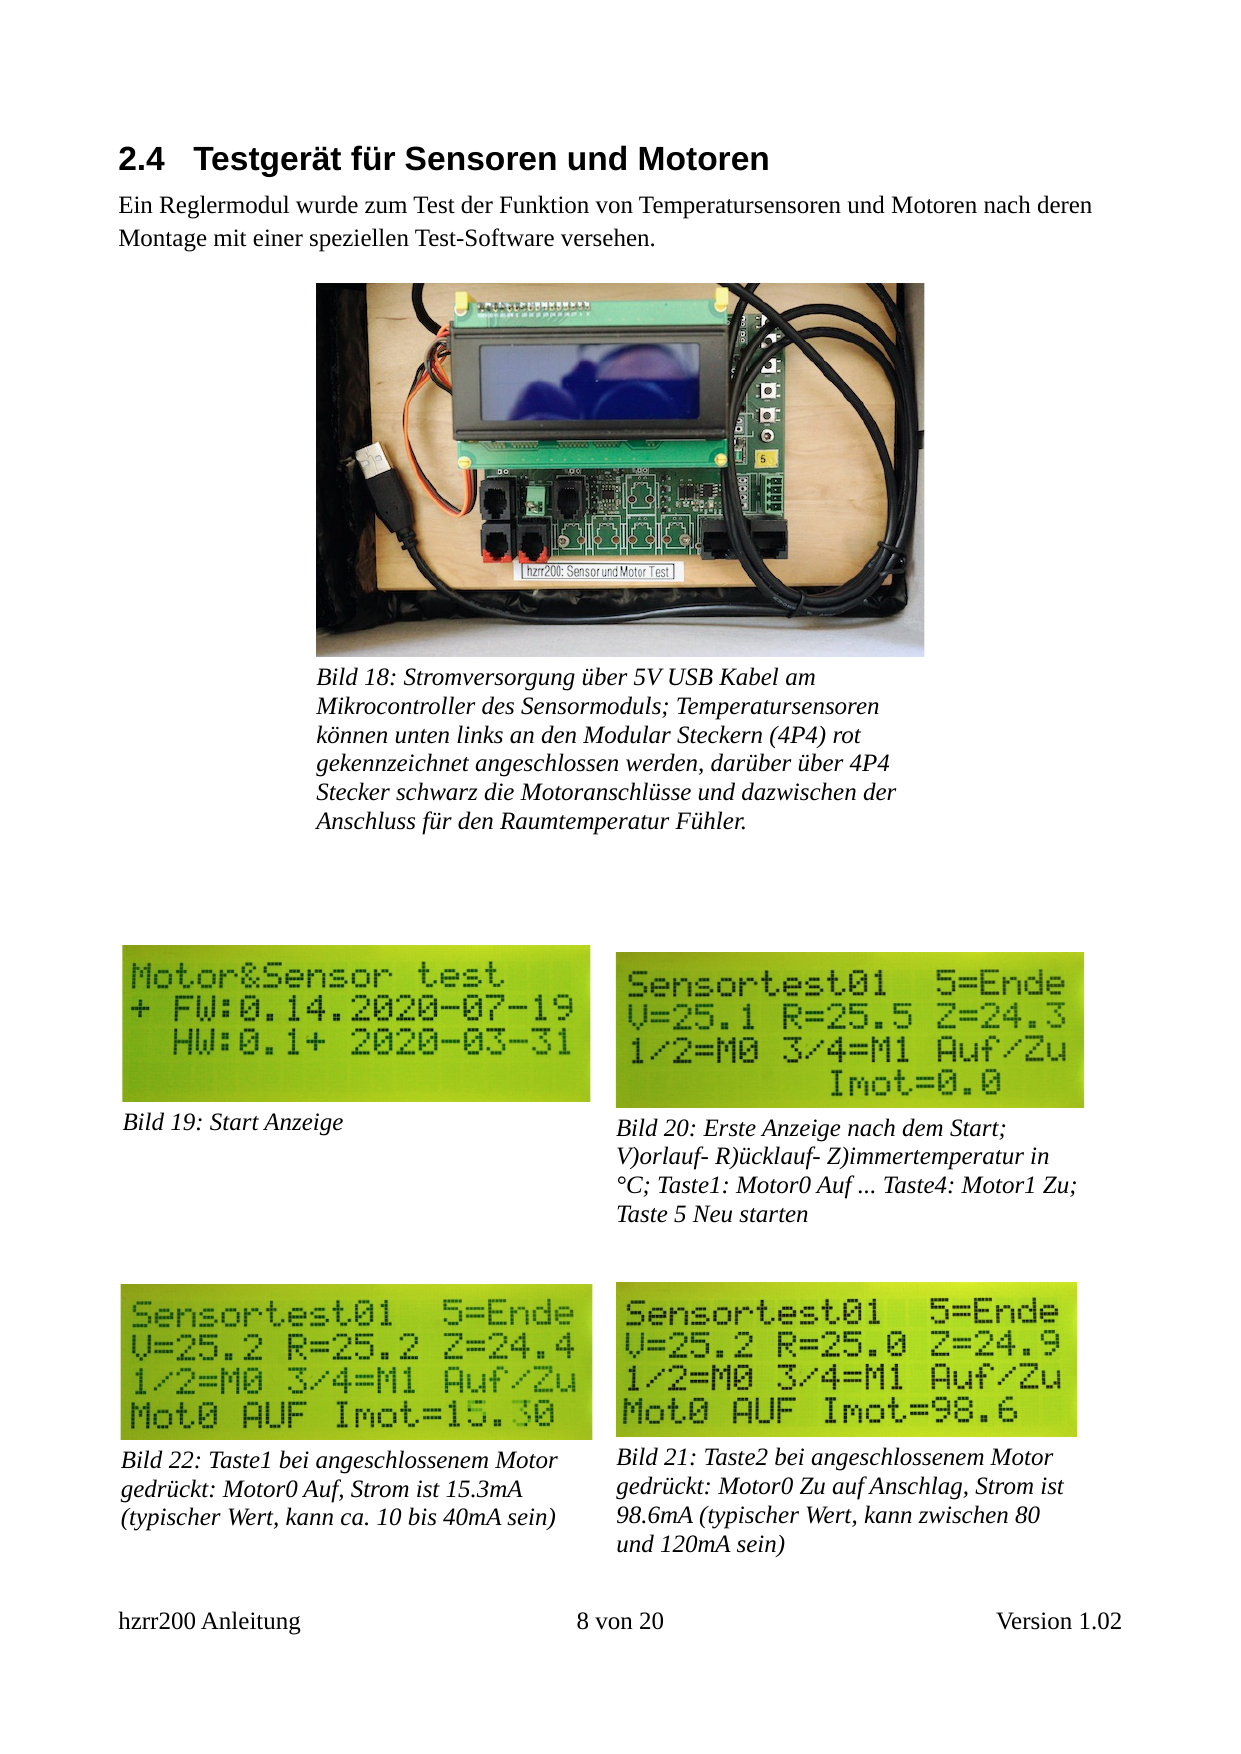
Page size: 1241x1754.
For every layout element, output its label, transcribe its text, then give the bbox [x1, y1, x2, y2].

picture [616, 1282, 1078, 1437]
text Bild 21: Taste2 bei angeschlossenem Motor gedrückt: Motor0 Zu auf Anschlag, Strom ist 98.6mA (typischer Wert, kann zwischen 80 und 120mA sein) [616, 1437, 1077, 1557]
subtitle Testgerät für Sensoren und Motoren [118, 139, 1122, 178]
text Bild 18: Stromversorgung über 5V USB Kabel am Mikrocontroller des Sensormoduls; Temperatursensoren können unten links an den Modular Steckern (4P4) rot gekennzeichnet angeschlossen werden, darüber über 4P4 Stecker schwarz die Motoranschlüsse und dazwischen der Anschluss für den Raumtemperatur Fühler. [316, 657, 924, 835]
picture [120, 1284, 593, 1440]
picture [316, 283, 925, 657]
text Ein Reglermodul wurde zum Test der Funktion von Temperatursensoren und Motoren nach deren Montage mit einer speziellen Test-Software versehen. [118, 190, 1122, 252]
picture [615, 952, 1085, 1108]
text Bild 22: Taste1 bei angeschlossenem Motor gedrückt: Motor0 Auf, Strom ist 15.3mA (typischer Wert, kann ca. 10 bis 40mA sein) [121, 1440, 592, 1531]
text Bild 19: Start Anzeige [122, 1102, 591, 1136]
text Bild 20: Erste Anzeige nach dem Start; V)orlauf- R)ücklauf- Z)immertemperatur in °C; Taste1: Motor0 Auf ... Taste4: Motor1 Zu; Taste 5 Neu starten [616, 1108, 1084, 1228]
picture [122, 945, 591, 1102]
